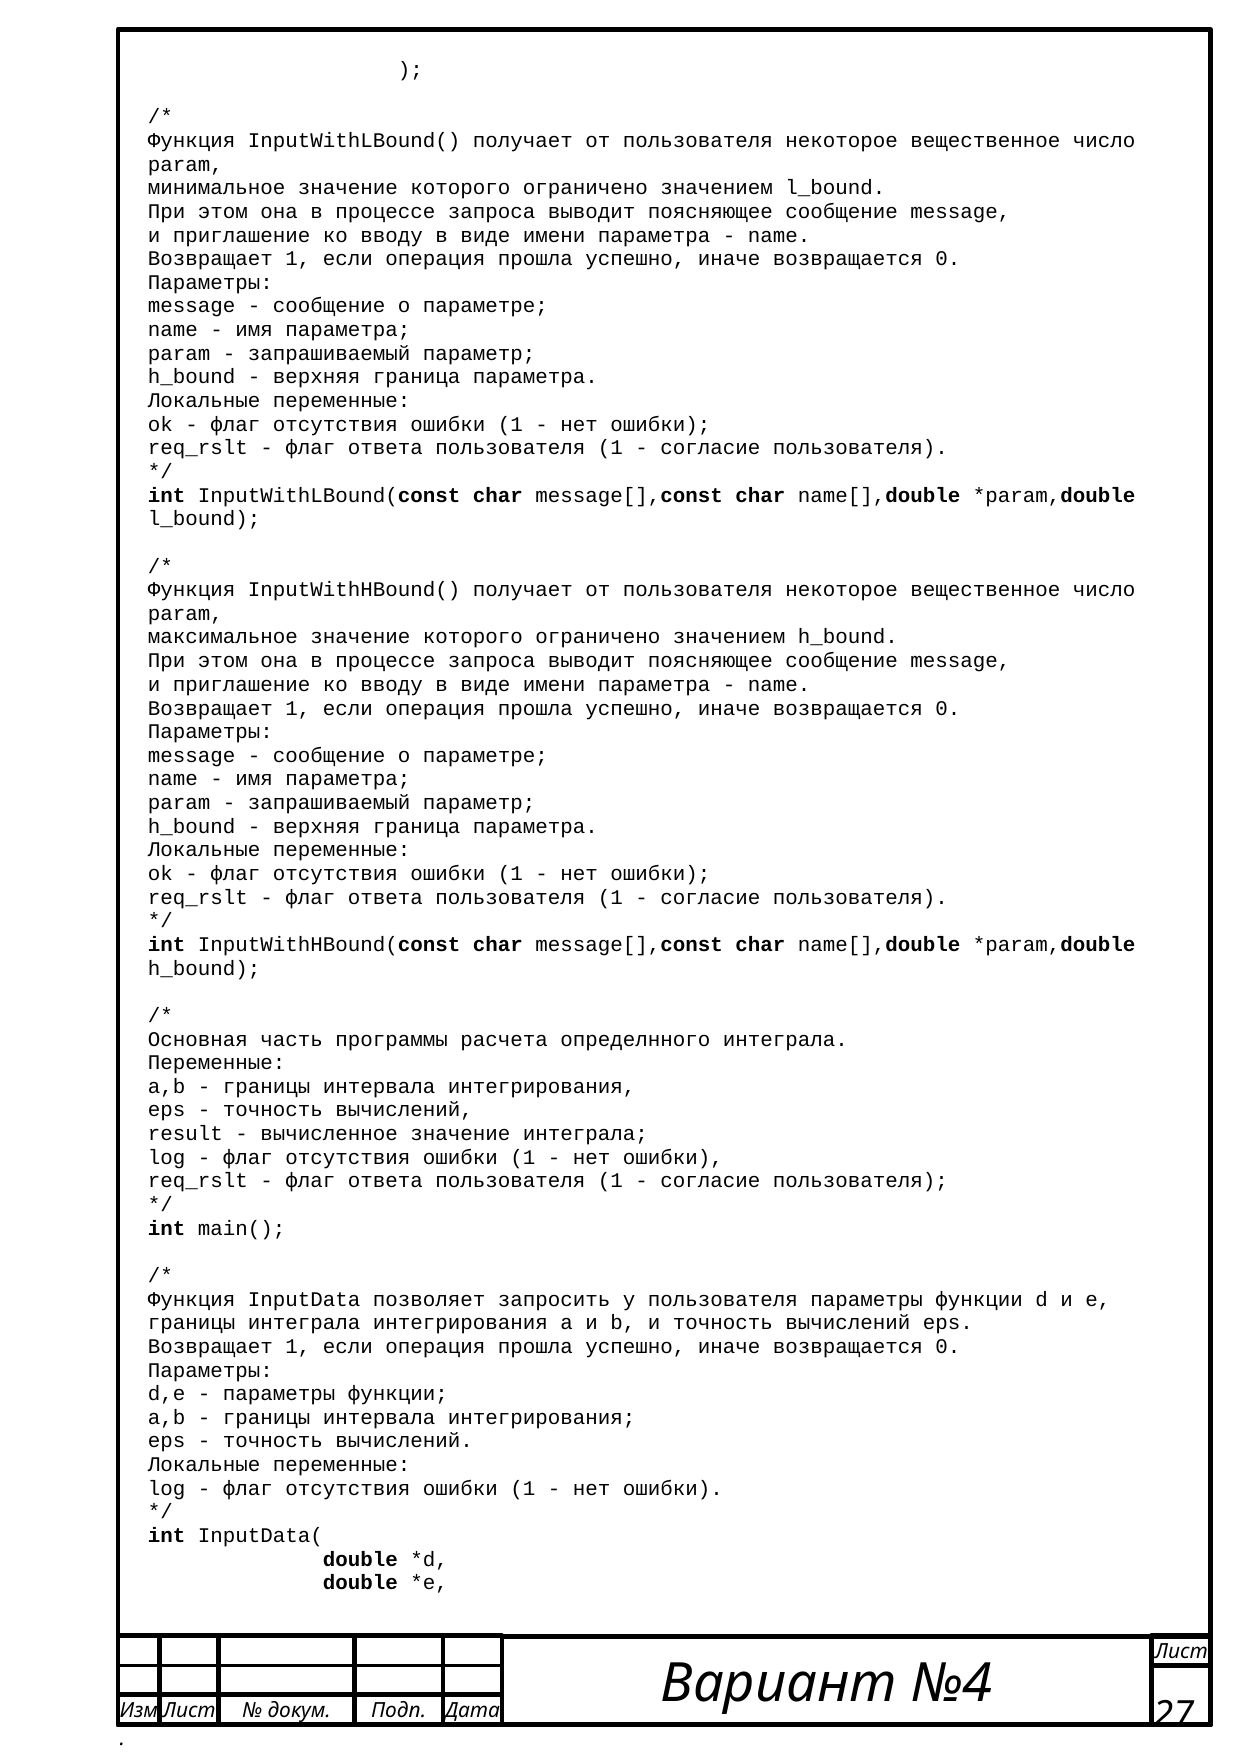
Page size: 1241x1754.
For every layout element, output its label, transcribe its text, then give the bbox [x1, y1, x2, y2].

text и приглашение ко вводу в виде имени параметра - name. [148, 674, 1181, 697]
text Локальные переменные: [148, 1454, 1181, 1478]
text a,b - границы интервала интегрирования, [148, 1076, 1181, 1099]
text int InputData( [148, 1525, 1181, 1549]
text a,b - границы интервала интегрирования; [148, 1407, 1181, 1431]
text double *e, [148, 1572, 1181, 1596]
text message - сообщение о параметре; [148, 745, 1181, 768]
text log - флаг отсутствия ошибки (1 - нет ошибки). [148, 1478, 1181, 1501]
text При этом она в процессе запроса выводит поясняющее сообщение message, [148, 201, 1181, 224]
text границы интеграла интегрирования a и b, и точность вычислений eps. [148, 1312, 1181, 1336]
text минимальное значение которого ограничено значением l_bound. [148, 177, 1181, 201]
text req_rslt - флаг ответа пользователя (1 - согласие пользователя). [148, 437, 1181, 461]
text При этом она в процессе запроса выводит поясняющее сообщение message, [148, 650, 1181, 674]
text Основная часть программы расчета определнного интеграла. [148, 1028, 1181, 1052]
text int InputWithLBound(const char message[],const char name[],double *param,double l_bound); [148, 485, 1181, 532]
text Параметры: [148, 1359, 1181, 1383]
text d,e - параметры функции; [148, 1383, 1181, 1407]
text Локальные переменные: [148, 390, 1181, 414]
text eps - точность вычислений. [148, 1431, 1181, 1454]
text Функция InputData позволяет запросить у пользователя параметры функции d и e, [148, 1289, 1181, 1312]
text ok - флаг отсутствия ошибки (1 - нет ошибки); [148, 414, 1181, 437]
text */ [148, 910, 1181, 934]
text ); [148, 59, 1181, 83]
text h_bound - верхняя граница параметра. [148, 366, 1181, 390]
text Переменные: [148, 1052, 1181, 1076]
text ok - флаг отсутствия ошибки (1 - нет ошибки); [148, 863, 1181, 887]
text message - сообщение о параметре; [148, 296, 1181, 319]
text param - запрашиваемый параметр; [148, 343, 1181, 366]
text req_rslt - флаг ответа пользователя (1 - согласие пользователя). [148, 887, 1181, 910]
text Параметры: [148, 272, 1181, 296]
text и приглашение ко вводу в виде имени параметра - name. [148, 224, 1181, 248]
text Возвращает 1, если операция прошла успешно, иначе возвращается 0. [148, 1336, 1181, 1359]
text int InputWithHBound(const char message[],const char name[],double *param,double h_bound); [148, 934, 1181, 981]
text */ [148, 1501, 1181, 1525]
text result - вычисленное значение интеграла; [148, 1123, 1181, 1147]
text name - имя параметра; [148, 768, 1181, 792]
text Функция InputWithHBound() получает от пользователя некоторое вещественное число param, [148, 579, 1181, 627]
text максимальное значение которого ограничено значением h_bound. [148, 627, 1181, 650]
text name - имя параметра; [148, 319, 1181, 343]
text h_bound - верхняя граница параметра. [148, 816, 1181, 839]
text Параметры: [148, 721, 1181, 745]
text eps - точность вычислений, [148, 1099, 1181, 1123]
text Возвращает 1, если операция прошла успешно, иначе возвращается 0. [148, 697, 1181, 721]
text Локальные переменные: [148, 839, 1181, 863]
text double *d, [148, 1549, 1181, 1572]
text int main(); [148, 1218, 1181, 1241]
text /* [148, 1005, 1181, 1028]
text /* [148, 1265, 1181, 1289]
text /* [148, 106, 1181, 130]
text log - флаг отсутствия ошибки (1 - нет ошибки), [148, 1147, 1181, 1170]
text Возвращает 1, если операция прошла успешно, иначе возвращается 0. [148, 248, 1181, 272]
text */ [148, 1194, 1181, 1218]
text */ [148, 461, 1181, 485]
text param - запрашиваемый параметр; [148, 792, 1181, 816]
text Функция InputWithLBound() получает от пользователя некоторое вещественное число param, [148, 130, 1181, 177]
text /* [148, 556, 1181, 579]
text req_rslt - флаг ответа пользователя (1 - согласие пользователя); [148, 1170, 1181, 1194]
